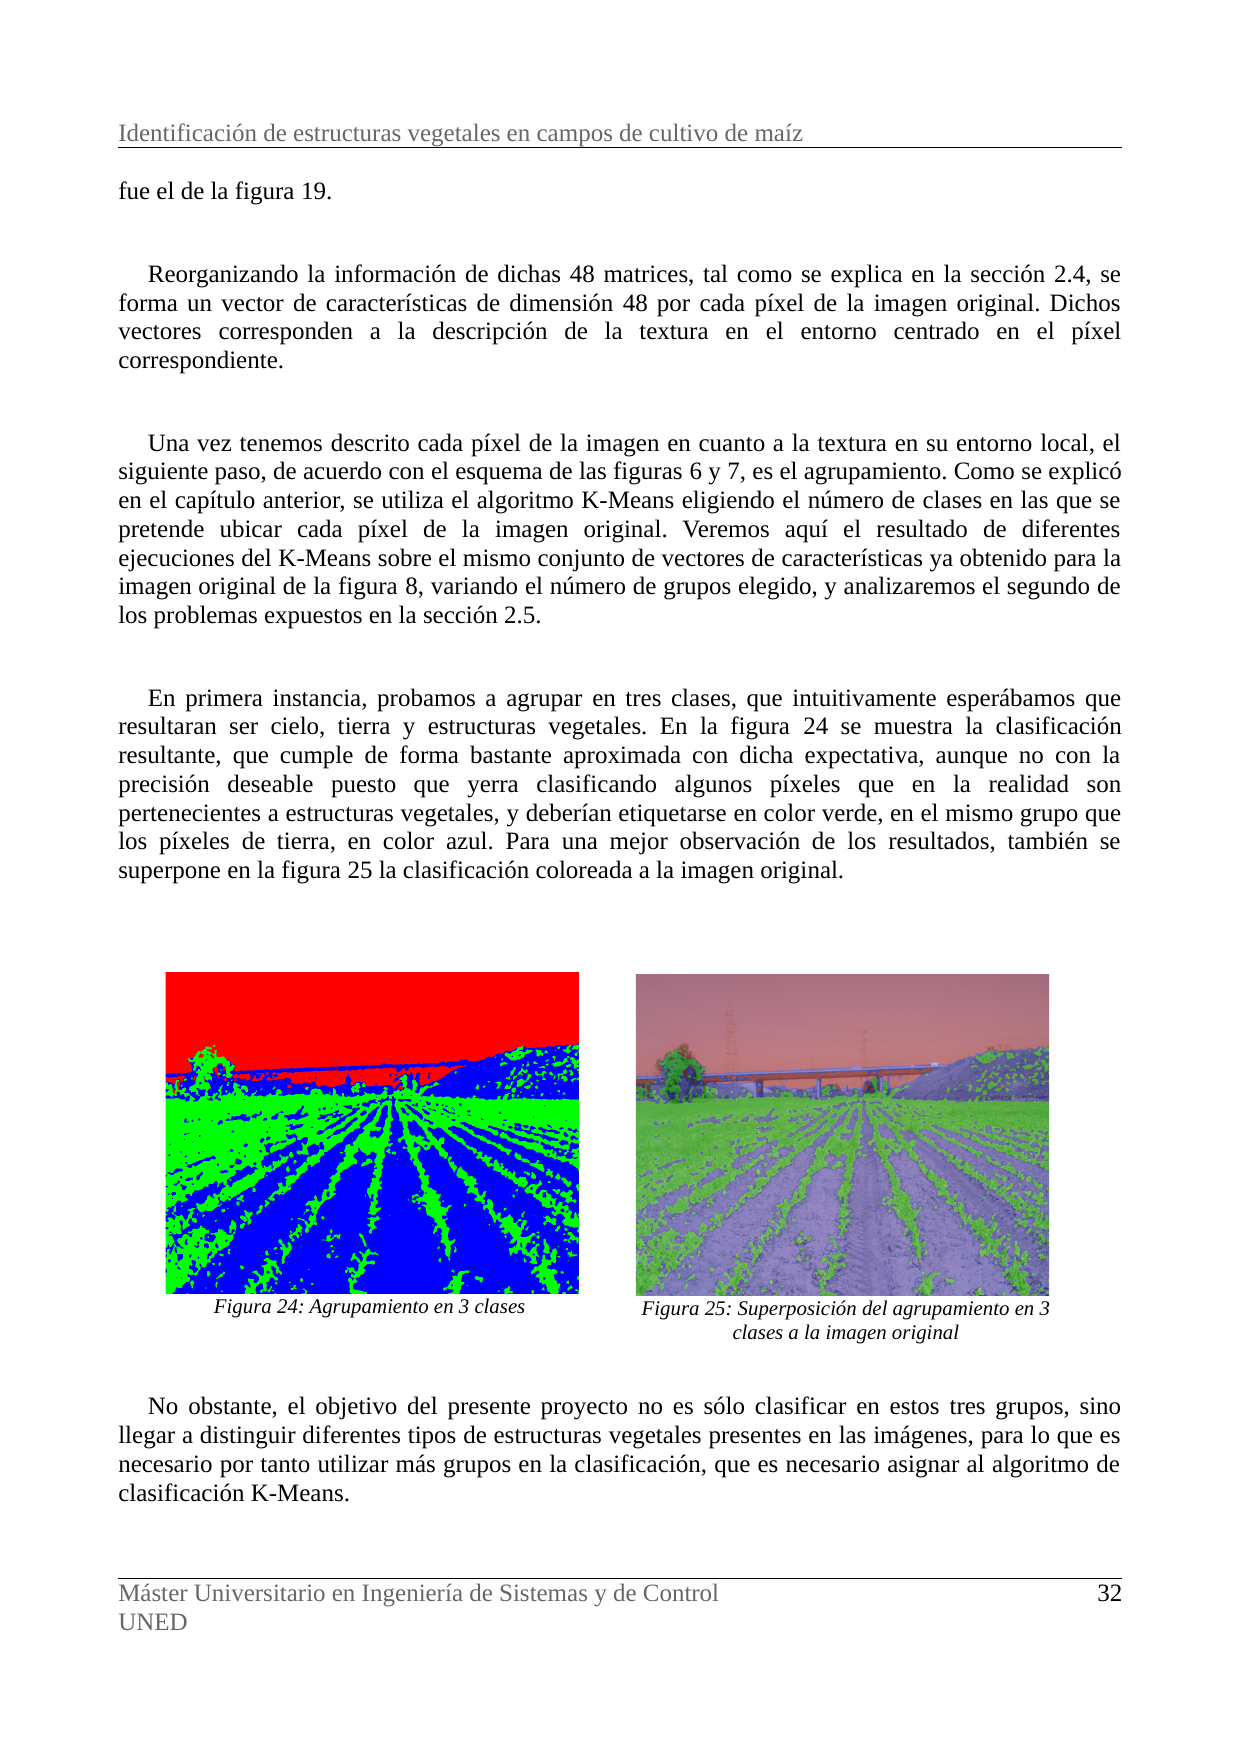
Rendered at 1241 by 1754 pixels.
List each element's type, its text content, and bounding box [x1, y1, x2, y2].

text En primera instancia, probamos a agrupar en tres clases, que intuitivamente esperábamos que resultaran ser cielo, tierra y estructuras vegetales. En la figura 24 se muestra la clasificación resultante, que cumple de forma bastante aproximada con dicha expectativa, aunque no con la precisión deseable puesto que yerra clasificando algunos píxeles que en la realidad son pertenecientes a estructuras vegetales, y deberían etiquetarse en color verde, en el mismo grupo que los píxeles de tierra, en color azul. Para una mejor observación de los resultados, también se superpone en la figura 25 la clasificación coloreada a la imagen original. [118, 683, 1122, 884]
text Una vez tenemos descrito cada píxel de la imagen en cuanto a la textura en su entorno local, el siguiente paso, de acuerdo con el esquema de las figuras 6 y 7, es el agrupamiento. Como se explicó en el capítulo anterior, se utiliza el algoritmo K-Means eligiendo el número de clases en las que se pretende ubicar cada píxel de la imagen original. Veremos aquí el resultado de diferentes ejecuciones del K-Means sobre el mismo conjunto de vectores de características ya obtenido para la imagen original de la figura 8, variando el número de grupos elegido, y analizaremos el segundo de los problemas expuestos en la sección 2.5. [118, 428, 1122, 629]
text fue el de la figura 19. [118, 176, 1122, 205]
picture [635, 974, 1050, 1296]
picture [165, 972, 579, 1294]
text No obstante, el objetivo del presente proyecto no es sólo clasificar en estos tres grupos, sino llegar a distinguir diferentes tipos de estructuras vegetales presentes en las imágenes, para lo que es necesario por tanto utilizar más grupos en la clasificación, que es necesario asignar al algoritmo de clasificación K-Means. [118, 1391, 1122, 1506]
text Figura 25: Superposición del agrupamiento en 3 clases a la imagen original [636, 966, 1057, 1344]
text Figura 24: Agrupamiento en 3 clases [154, 964, 586, 1318]
text Reorganizando la información de dichas 48 matrices, tal como se explica en la sección 2.4, se forma un vector de características de dimensión 48 por cada píxel de la imagen original. Dichos vectores corresponden a la descripción de la textura en el entorno centrado en el píxel correspondiente. [118, 259, 1122, 374]
